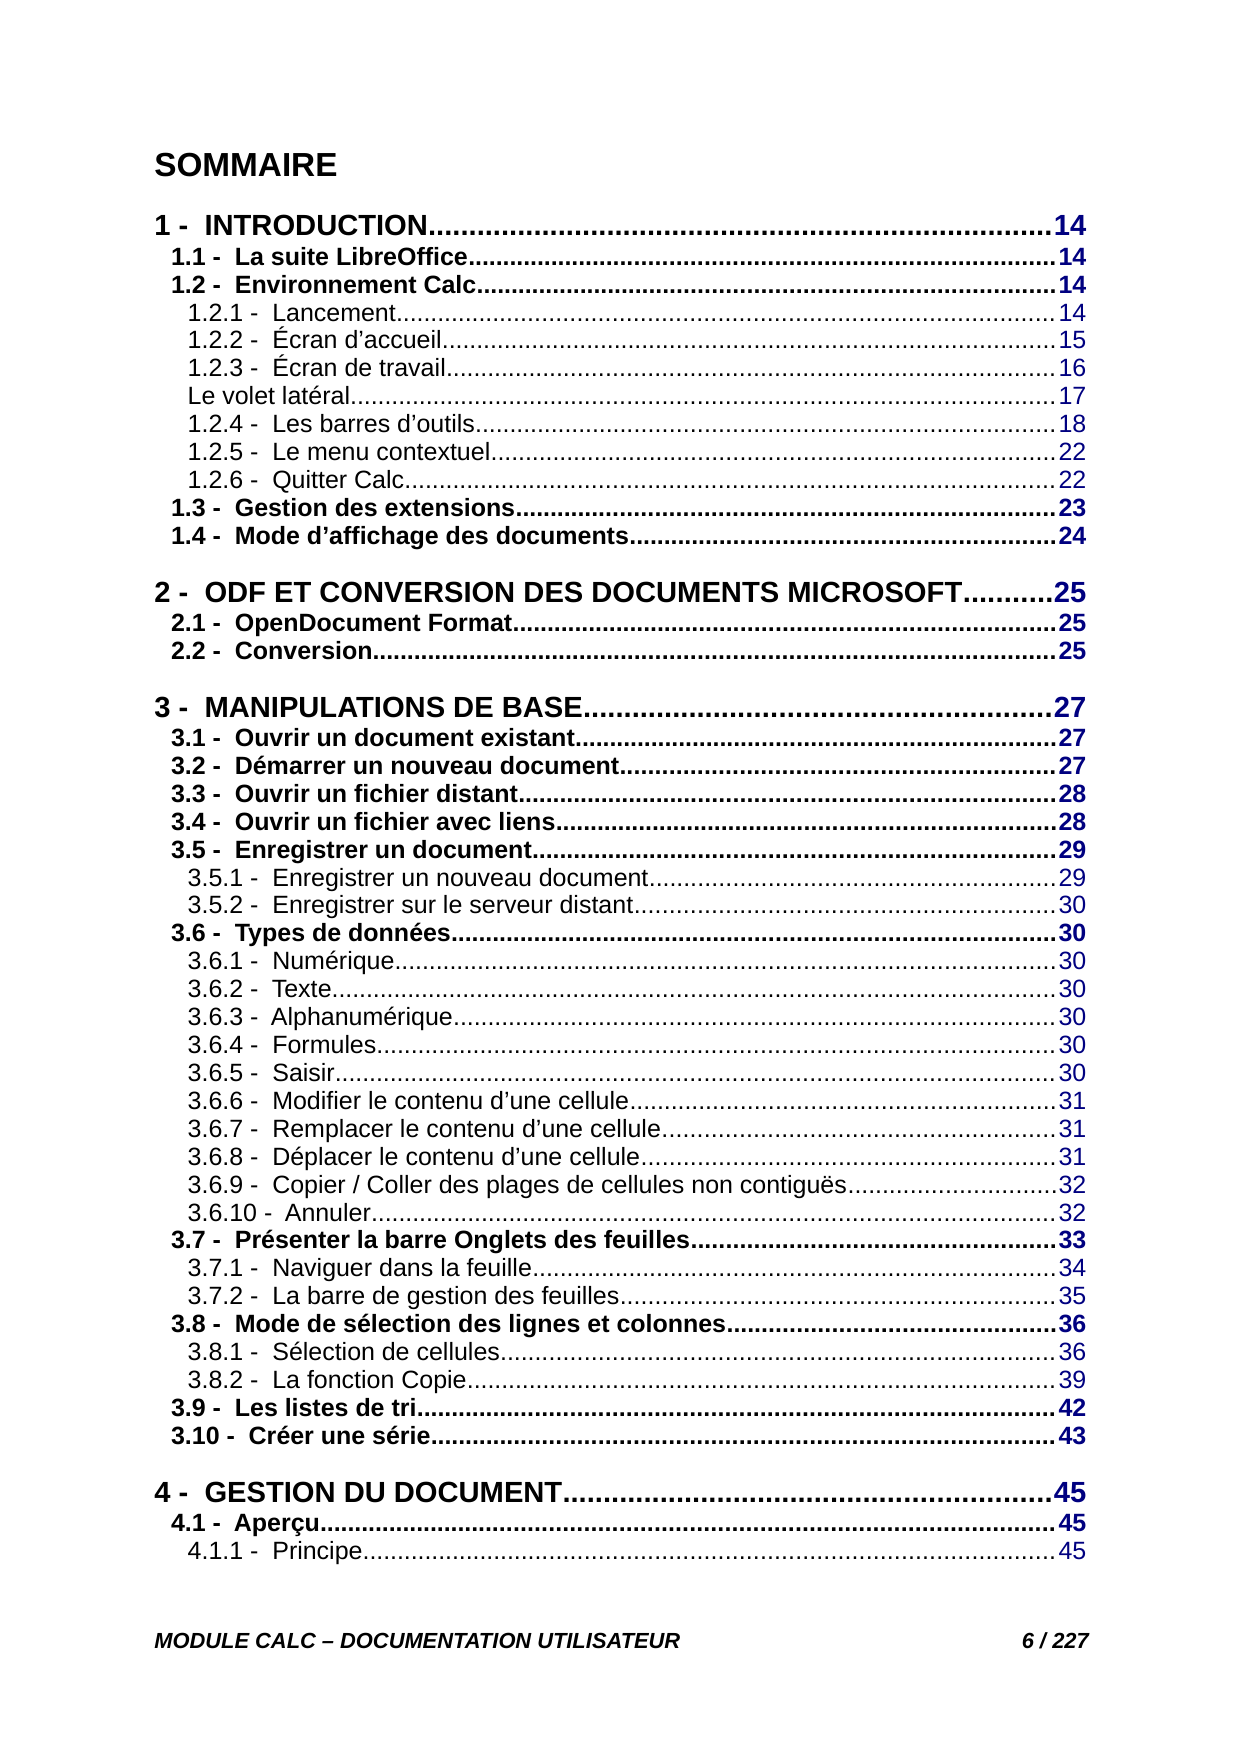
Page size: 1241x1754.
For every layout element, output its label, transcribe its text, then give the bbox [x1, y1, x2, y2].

text 3.5.1 - Enregistrer un nouveau document 29 [187, 863, 1086, 891]
text 3.2 - Démarrer un nouveau document 27 [171, 752, 1086, 779]
text 3.6.2 - Texte 30 [187, 975, 1086, 1003]
text 1.1 - La suite LibreOffice 14 [171, 242, 1086, 270]
text 1 - Introduction 14 [154, 209, 1086, 242]
text 1.3 - Gestion des extensions 23 [171, 494, 1086, 522]
text 2 - ODF ET conversion des documents Microsoft 25 [154, 576, 1086, 608]
text 3.5 - Enregistrer un document 29 [171, 835, 1086, 863]
text 3.10 - Créer une série 43 [171, 1422, 1086, 1449]
text 3.1 - Ouvrir un document existant 27 [171, 724, 1086, 752]
text 1.2.4 - Les barres d’outils 18 [187, 410, 1086, 438]
text 3.7.1 - Naviguer dans la feuille 34 [187, 1254, 1086, 1282]
text 3.3 - Ouvrir un fichier distant 28 [171, 779, 1086, 807]
text 3.6.6 - Modifier le contenu d’une cellule 31 [187, 1087, 1086, 1114]
text 3.8.2 - La fonction Copie 39 [187, 1366, 1086, 1394]
text 3.6.1 - Numérique 30 [187, 947, 1086, 975]
text 4.1.1 - Principe 45 [187, 1537, 1086, 1564]
text 3.6.10 - Annuler 32 [187, 1198, 1086, 1226]
text 3.6.9 - Copier / Coller des plages de cellules non contiguës 32 [187, 1170, 1086, 1198]
text 1.2.5 - Le menu contextuel 22 [187, 438, 1086, 466]
text 1.2.6 - Quitter Calc 22 [187, 466, 1086, 494]
text 3.7 - Présenter la barre Onglets des feuilles 33 [171, 1226, 1086, 1254]
text 3.5.2 - Enregistrer sur le serveur distant 30 [187, 891, 1086, 919]
text Le volet latéral 17 [187, 382, 1086, 410]
text 3.8 - Mode de sélection des lignes et colonnes 36 [171, 1310, 1086, 1338]
text 3.6.4 - Formules 30 [187, 1031, 1086, 1059]
text 2.2 - Conversion 25 [171, 637, 1086, 664]
text 1.2 - Environnement Calc 14 [171, 270, 1086, 298]
text 3 - manipulations de base 27 [154, 691, 1086, 723]
text 4.1 - Aperçu 45 [171, 1509, 1086, 1537]
text 4 - Gestion du document 45 [154, 1476, 1086, 1508]
text 2.1 - OpenDocument Format 25 [171, 609, 1086, 637]
text 3.7.2 - La barre de gestion des feuilles 35 [187, 1282, 1086, 1310]
text 3.4 - Ouvrir un fichier avec liens 28 [171, 807, 1086, 835]
text 1.2.1 - Lancement 14 [187, 298, 1086, 326]
text 3.8.1 - Sélection de cellules 36 [187, 1338, 1086, 1366]
text 1.2.3 - Écran de travail 16 [187, 354, 1086, 382]
text 3.6 - Types de données 30 [171, 919, 1086, 947]
subtitle SOMMAIRE [154, 146, 1086, 183]
text 3.6.8 - Déplacer le contenu d’une cellule 31 [187, 1142, 1086, 1170]
text 1.2.2 - Écran d’accueil 15 [187, 326, 1086, 354]
text 3.6.7 - Remplacer le contenu d’une cellule 31 [187, 1114, 1086, 1142]
text 1.4 - Mode d’affichage des documents 24 [171, 522, 1086, 549]
text 3.9 - Les listes de tri 42 [171, 1394, 1086, 1422]
text 3.6.3 - Alphanumérique 30 [187, 1003, 1086, 1031]
text 3.6.5 - Saisir 30 [187, 1059, 1086, 1087]
